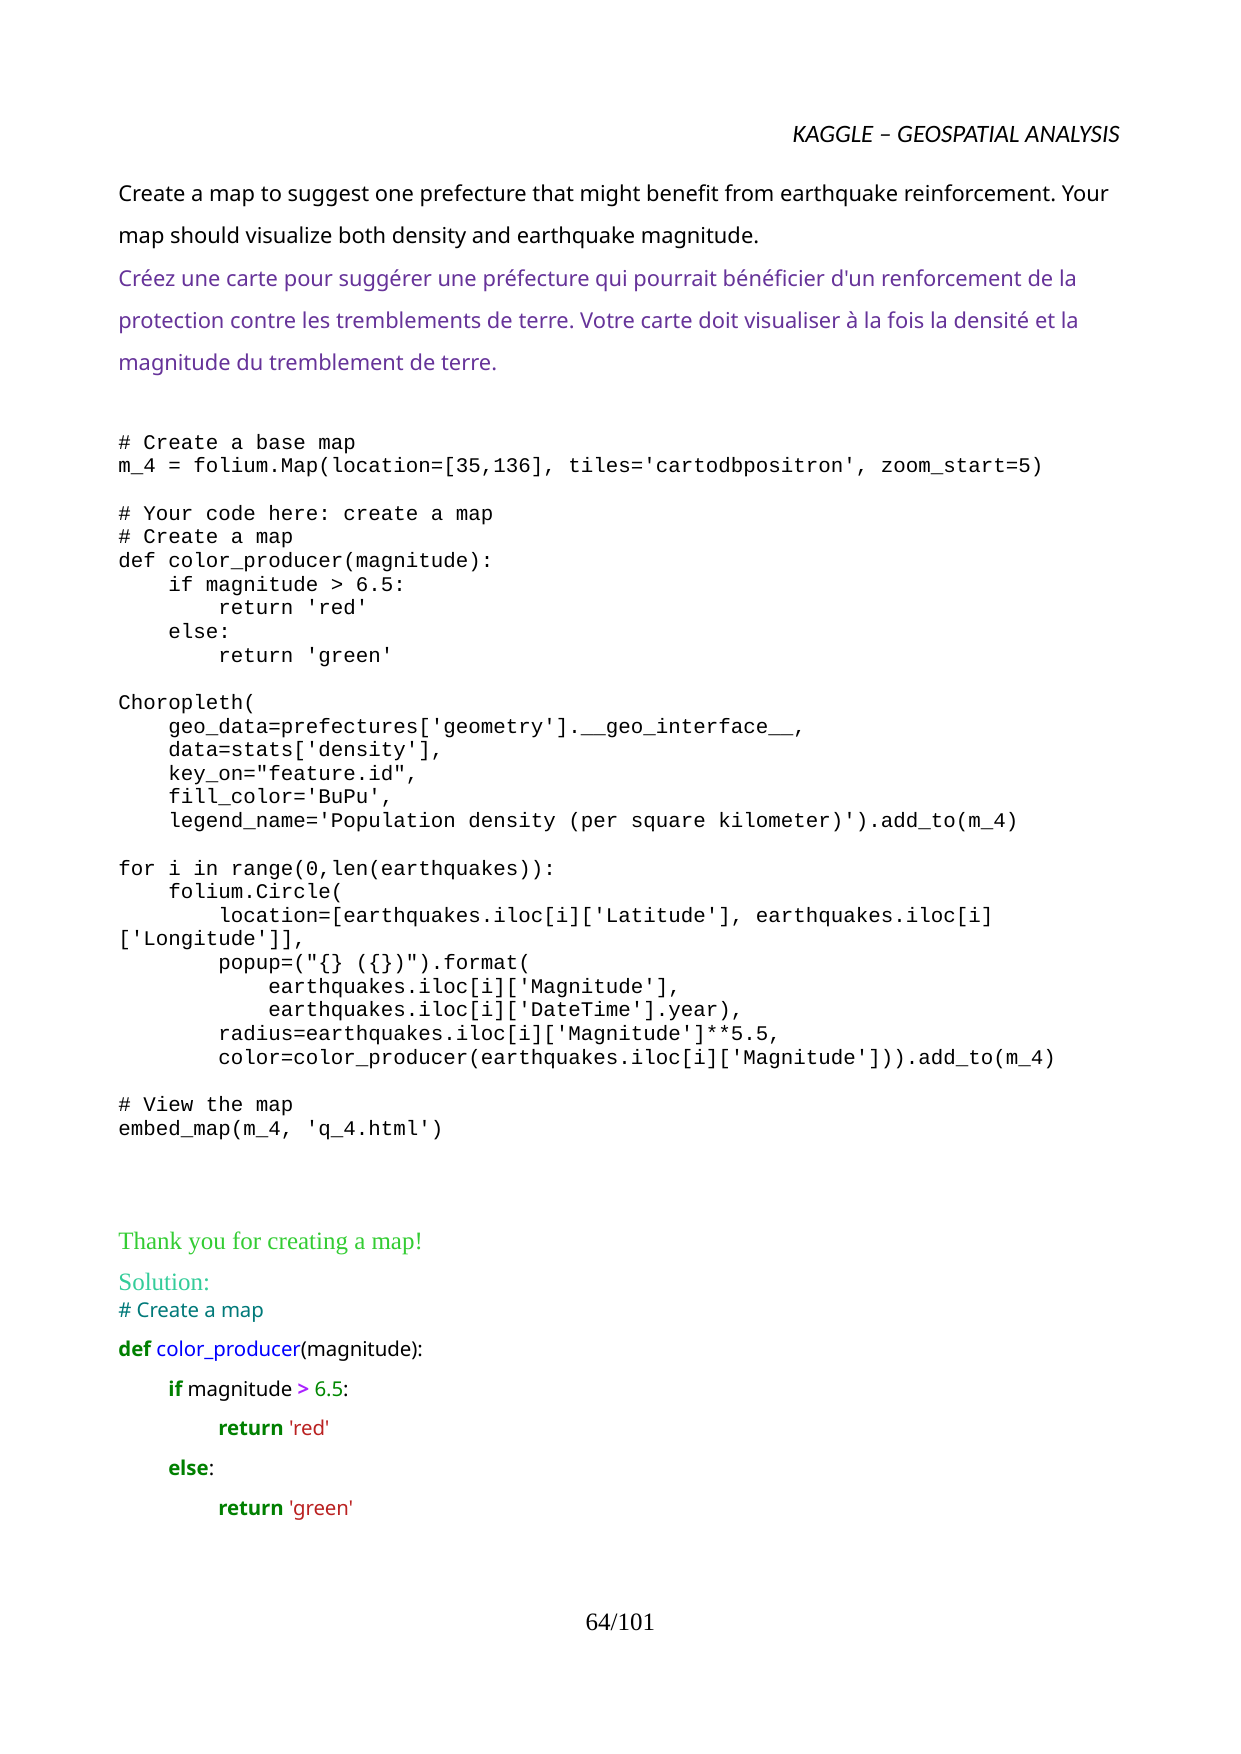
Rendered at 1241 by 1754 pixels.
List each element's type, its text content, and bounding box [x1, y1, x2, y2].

text fill_color='BuPu', [118, 787, 1122, 810]
text for i in range(0,len(earthquakes)): [118, 857, 1122, 881]
text popup=("{} ({})").format( [118, 952, 1122, 976]
text def color_producer(magnitude): [118, 550, 1122, 574]
text # Your code here: create a map [118, 503, 1122, 526]
text else: [118, 1454, 1122, 1482]
text else: [118, 621, 1122, 645]
text folium.Circle( [118, 881, 1122, 905]
text earthquakes.iloc[i]['DateTime'].year), [118, 999, 1122, 1023]
text Choropleth( [118, 692, 1122, 716]
text return 'red' [118, 597, 1122, 621]
text def color_producer(magnitude): [118, 1335, 1122, 1363]
text m_4 = folium.Map(location=[35,136], tiles='cartodbpositron', zoom_start=5) [118, 456, 1122, 479]
text if magnitude > 6.5: [118, 574, 1122, 597]
text location=[earthquakes.iloc[i]['Latitude'], earthquakes.iloc[i]['Longitude']], [118, 905, 1122, 952]
text geo_data=prefectures['geometry'].__geo_interface__, [118, 716, 1122, 739]
text # Create a map [118, 526, 1122, 550]
text embed_map(m_4, 'q_4.html') [118, 1118, 1122, 1141]
text # Create a map [118, 1296, 1122, 1323]
text return 'green' [118, 1493, 1122, 1521]
text return 'red' [118, 1414, 1122, 1442]
text key_on="feature.id", [118, 763, 1122, 787]
text Solution: [118, 1267, 1122, 1296]
text color=color_producer(earthquakes.iloc[i]['Magnitude'])).add_to(m_4) [118, 1047, 1122, 1070]
text Créez une carte pour suggérer une préfecture qui pourrait bénéficier d'un renforcement de la protection contre les tremblements de terre. Votre carte doit visualiser à la fois la densité et la magnitude du tremblement de terre. [118, 263, 1122, 377]
text # View the map [118, 1094, 1122, 1118]
text # Create a base map [118, 432, 1122, 456]
text return 'green' [118, 645, 1122, 668]
text data=stats['density'], [118, 739, 1122, 763]
text earthquakes.iloc[i]['Magnitude'], [118, 976, 1122, 999]
text Create a map to suggest one prefecture that might benefit from earthquake reinforcement. Your map should visualize both density and earthquake magnitude. [118, 178, 1122, 250]
text legend_name='Population density (per square kilometer)').add_to(m_4) [118, 810, 1122, 834]
text if magnitude > 6.5: [118, 1374, 1122, 1402]
text Thank you for creating a map! [118, 1226, 1122, 1254]
text radius=earthquakes.iloc[i]['Magnitude']**5.5, [118, 1023, 1122, 1047]
